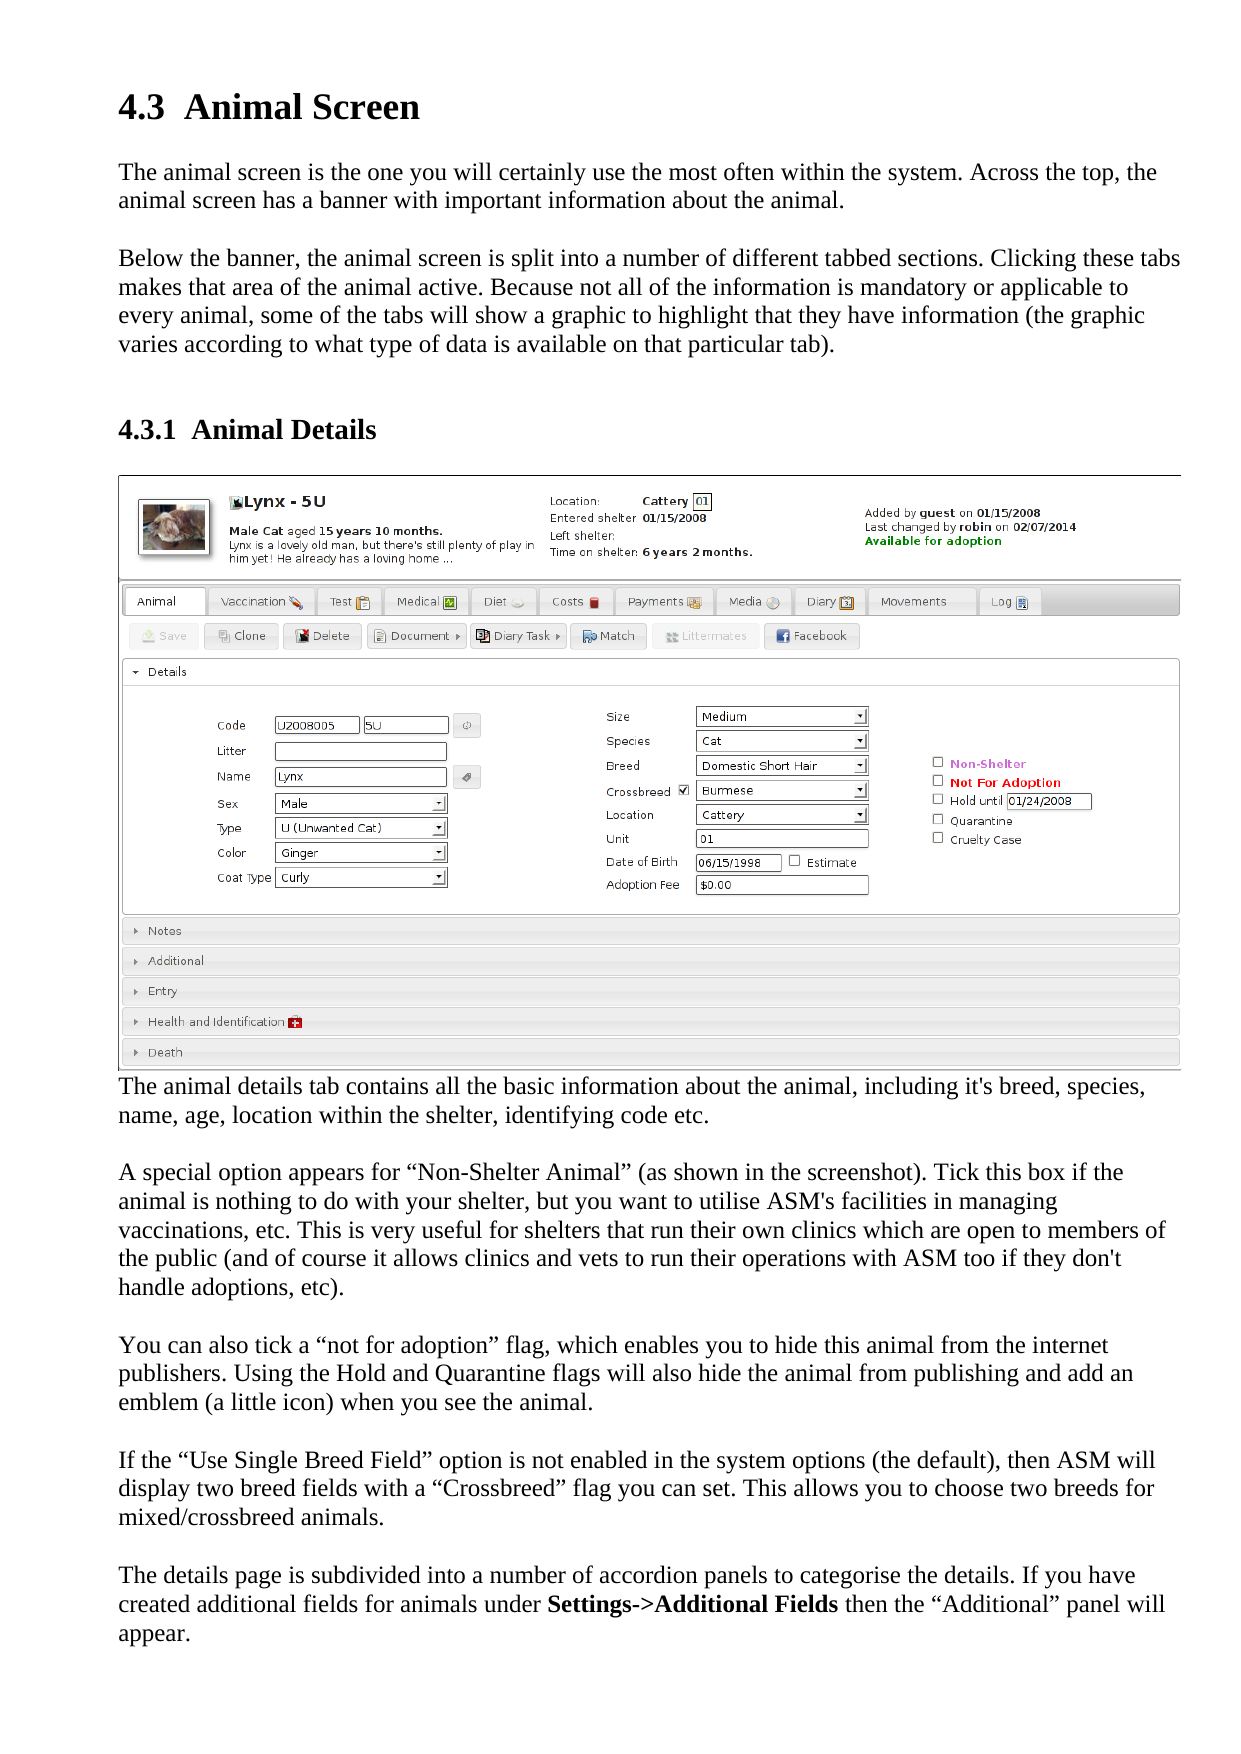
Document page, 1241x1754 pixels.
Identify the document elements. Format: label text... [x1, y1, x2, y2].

subtitle Animal Details [118, 412, 1181, 446]
text The animal screen is the one you will certainly use the most often within the system. Across the top, the animal screen has a banner with important information about the animal. [118, 157, 1181, 214]
picture [118, 475, 1182, 1071]
text Below the banner, the animal screen is split into a number of different tabbed sections. Clicking these tabs makes that area of the animal active. Because not all of the information is mandatory or applicable to every animal, some of the tabs will show a graphic to highlight that they have information (the graphic varies according to what type of data is available on that particular tab). [118, 243, 1181, 358]
text The animal details tab contains all the basic information about the animal, including it's breed, species, name, age, location within the shelter, identifying code etc. [118, 1071, 1181, 1128]
subtitle Animal Screen [118, 84, 1181, 127]
text If the “Use Single Breed Field” option is not enabled in the system options (the default), then ASM will display two breed fields with a “Crossbreed” flag you can set. This allows you to choose two breeds for mixed/crossbreed animals. [118, 1445, 1181, 1531]
text You can also tick a “not for adoption” flag, which enables you to hide this animal from the internet publishers. Using the Hold and Quarantine flags will also hide the animal from publishing and add an emblem (a little icon) when you see the animal. [118, 1330, 1181, 1416]
text A special option appears for “Non-Shelter Animal” (as shown in the screenshot). Tick this box if the animal is nothing to do with your shelter, but you want to utilise ASM's facilities in managing vaccinations, etc. This is very useful for shelters that run their own clinics which are open to members of the public (and of course it allows clinics and vets to run their operations with ASM too if they don't handle adoptions, etc). [118, 1157, 1181, 1301]
text The details page is subdivided into a number of accordion panels to categorise the details. If you have created additional fields for animals under Settings->Additional Fields then the “Additional” panel will appear. [118, 1561, 1181, 1647]
